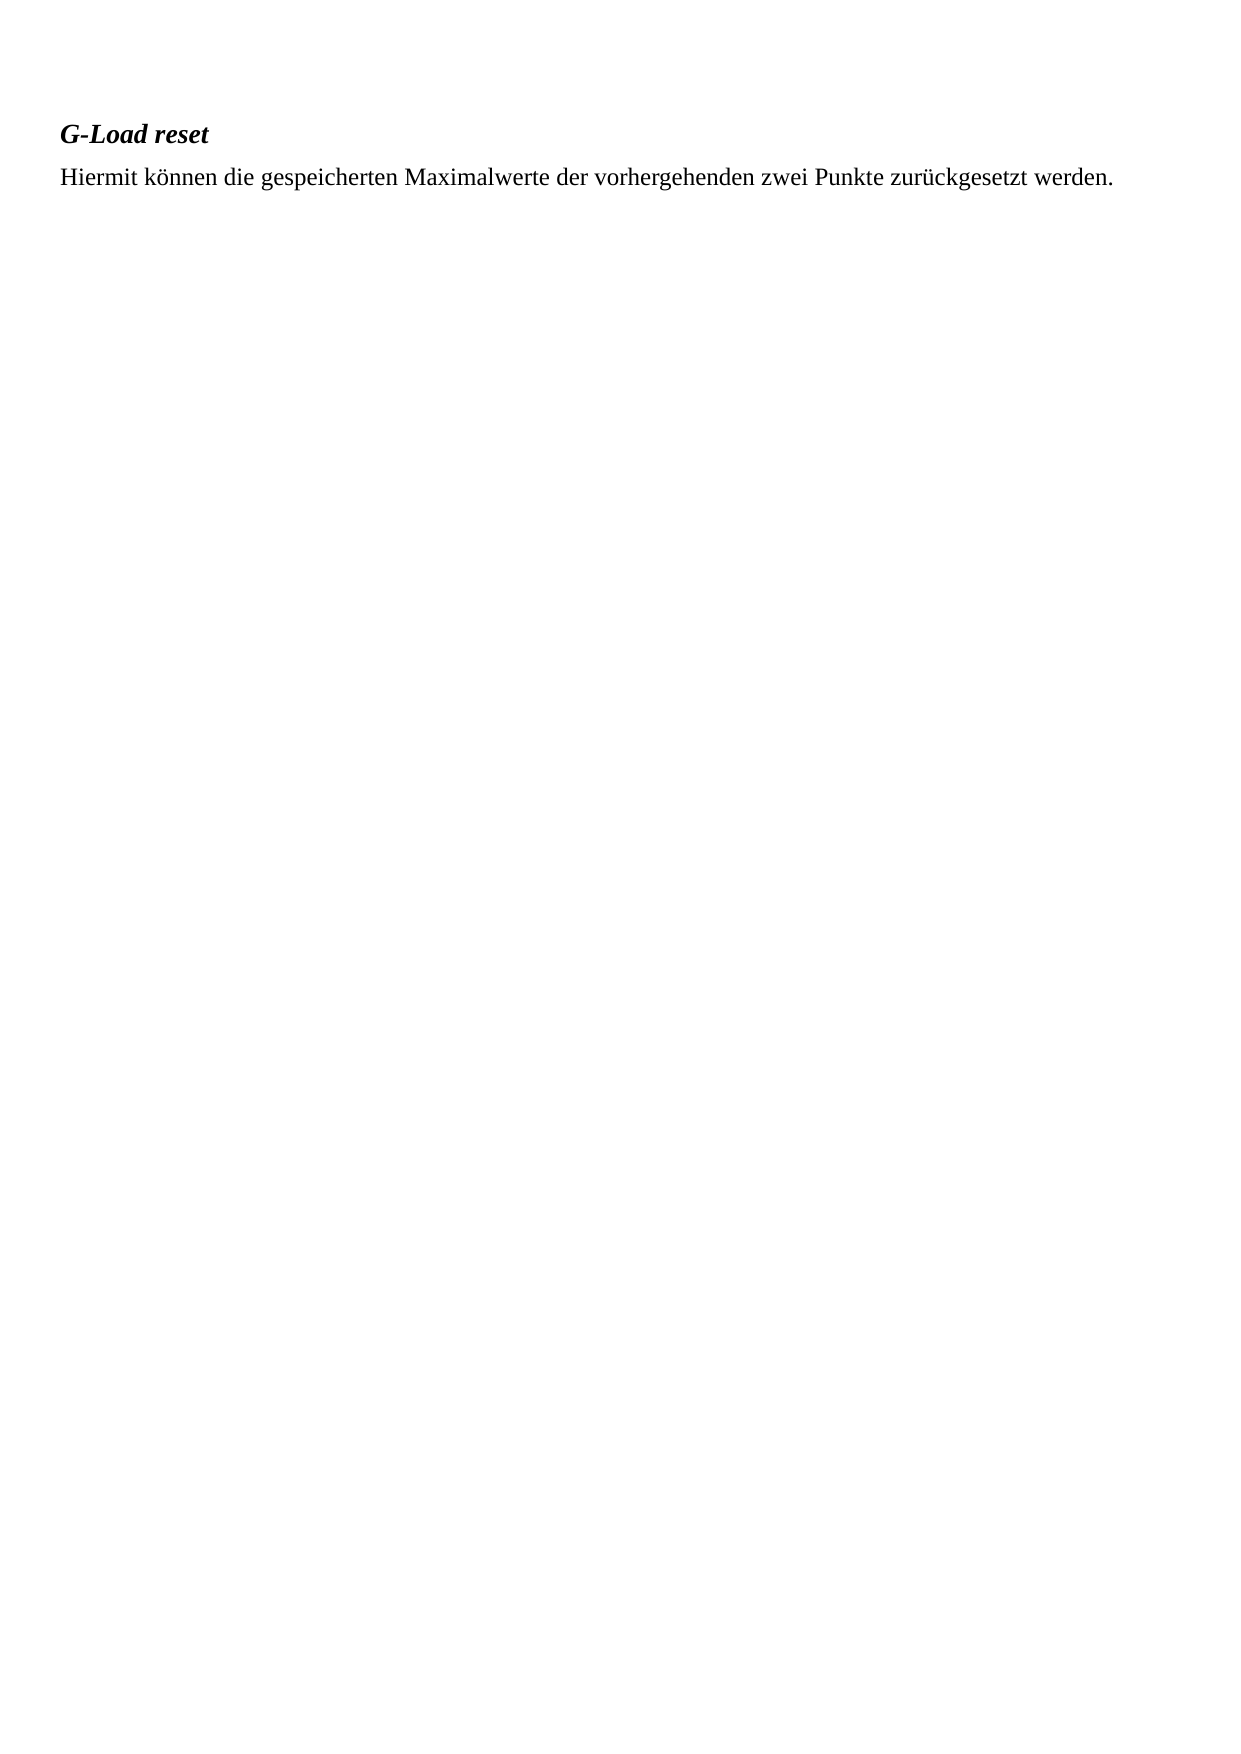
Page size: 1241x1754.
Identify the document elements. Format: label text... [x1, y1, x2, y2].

subtitle G-Load reset [60, 118, 1207, 150]
text Hiermit können die gespeicherten Maximalwerte der vorhergehenden zwei Punkte zurückgesetzt werden. [60, 162, 1207, 191]
